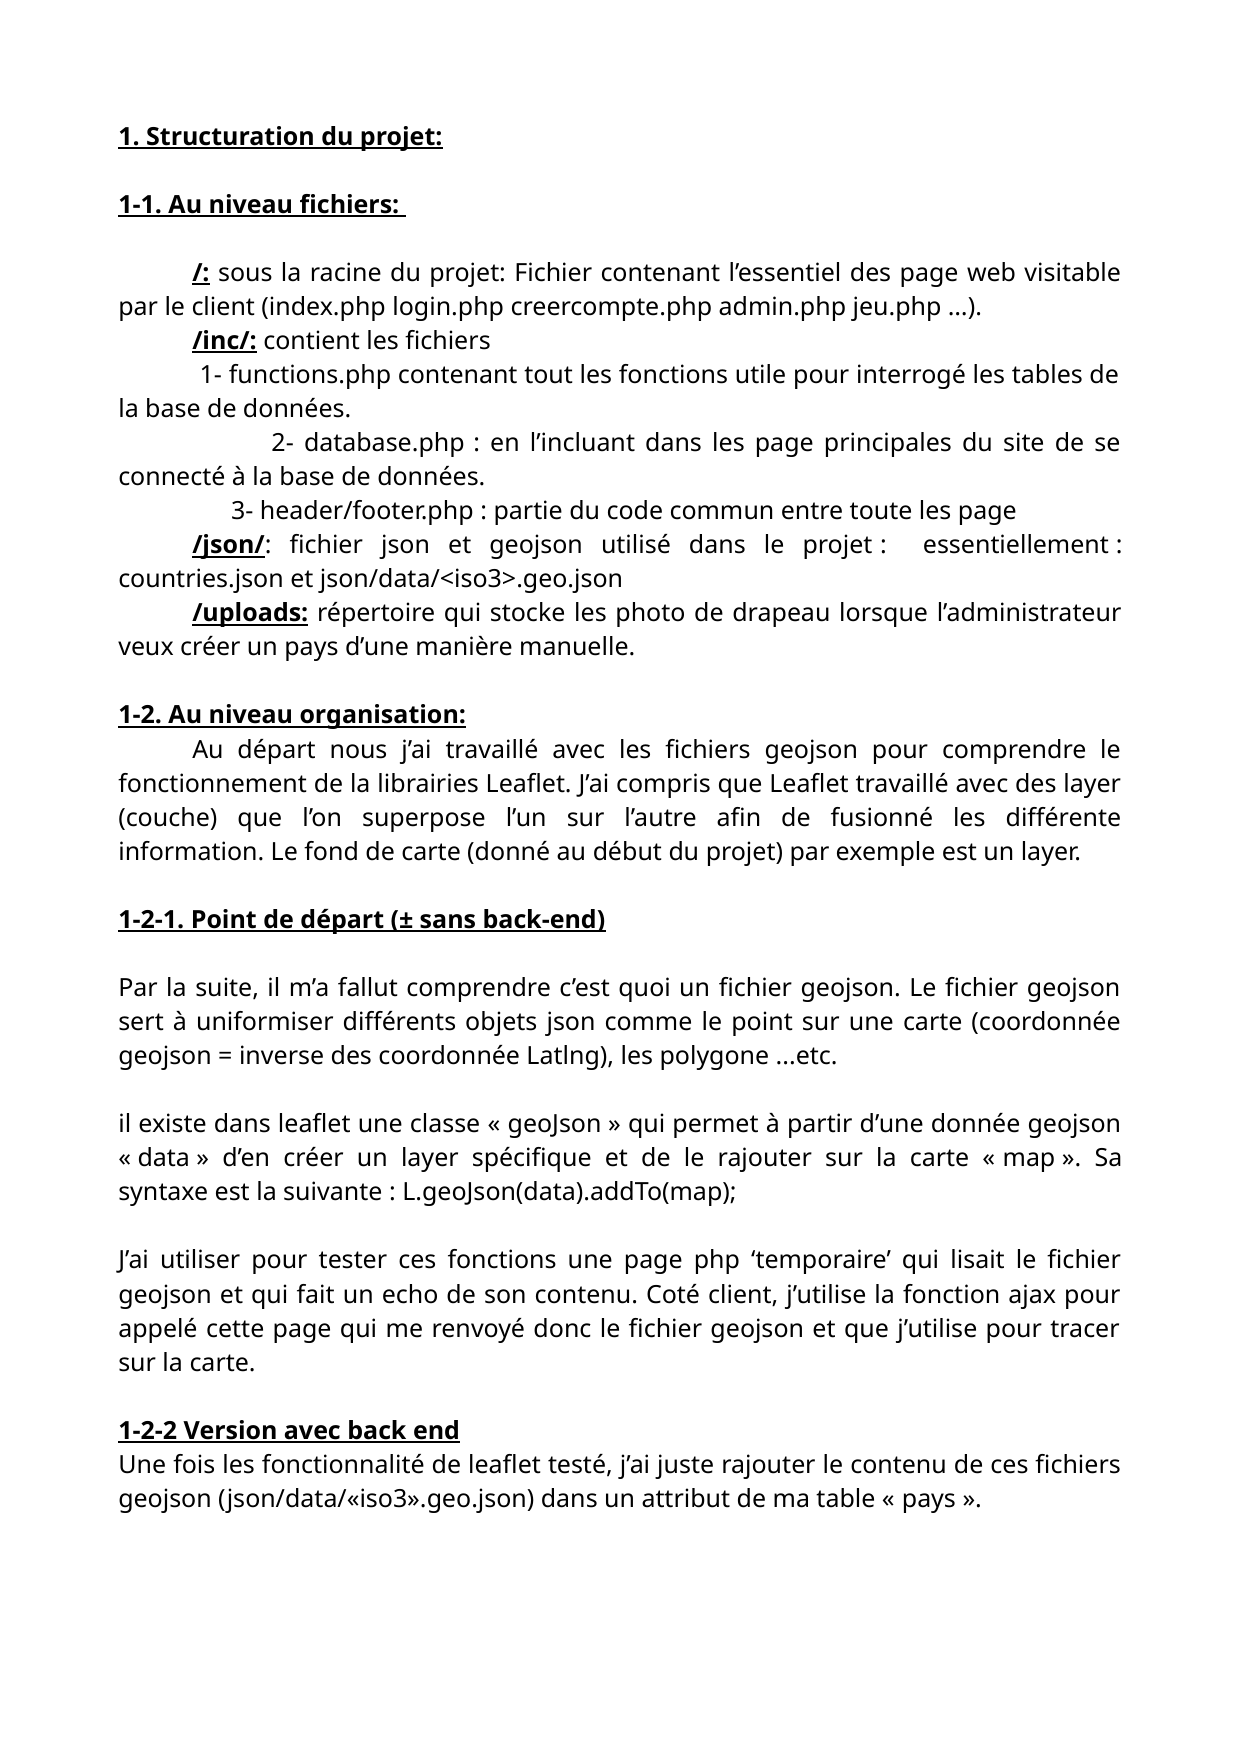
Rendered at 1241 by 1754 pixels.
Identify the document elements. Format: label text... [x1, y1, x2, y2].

text /: sous la racine du projet: Fichier contenant l’essentiel des page web visitable par le client (index.php login.php creercompte.php admin.php jeu.php …). [118, 254, 1122, 322]
text Au départ nous j’ai travaillé avec les fichiers geojson pour comprendre le fonctionnement de la librairies Leaflet. J’ai compris que Leaflet travaillé avec des layer (couche) que l’on superpose l’un sur l’autre afin de fusionné les différente information. Le fond de carte (donné au début du projet) par exemple est un layer. [118, 731, 1122, 867]
text 1-1. Au niveau fichiers: [118, 186, 1122, 220]
text il existe dans leaflet une classe « geoJson » qui permet à partir d’une donnée geojson « data » d’en créer un layer spécifique et de le rajouter sur la carte « map ». Sa syntaxe est la suivante : L.geoJson(data).addTo(map); [118, 1106, 1122, 1208]
text Une fois les fonctionnalité de leaflet testé, j’ai juste rajouter le contenu de ces fichiers geojson (json/data/«iso3».geo.json) dans un attribut de ma table « pays ». [118, 1447, 1122, 1515]
text Par la suite, il m’a fallut comprendre c’est quoi un fichier geojson. Le fichier geojson sert à uniformiser différents objets json comme le point sur une carte (coordonnée geojson = inverse des coordonnée Latlng), les polygone ...etc. [118, 970, 1122, 1072]
text 2- database.php : en l’incluant dans les page principales du site de se connecté à la base de données. [118, 425, 1122, 493]
text 1-2-2 Version avec back end [118, 1412, 1122, 1447]
text 3- header/footer.php : partie du code commun entre toute les page [118, 493, 1122, 527]
text /uploads: répertoire qui stocke les photo de drapeau lorsque l’administrateur veux créer un pays d’une manière manuelle. [118, 595, 1122, 663]
text J’ai utiliser pour tester ces fonctions une page php ‘temporaire’ qui lisait le fichier geojson et qui fait un echo de son contenu. Coté client, j’utilise la fonction ajax pour appelé cette page qui me renvoyé donc le fichier geojson et que j’utilise pour tracer sur la carte. [118, 1242, 1122, 1378]
text /json/: fichier json et geojson utilisé dans le projet : essentiellement : countries.json et json/data/<iso3>.geo.json [118, 527, 1122, 595]
text /inc/: contient les fichiers [118, 322, 1122, 357]
text 1. Structuration du projet: [118, 118, 1122, 152]
text 1- functions.php contenant tout les fonctions utile pour interrogé les tables de la base de données. [118, 357, 1122, 425]
text 1-2-1. Point de départ (± sans back-end) [118, 902, 1122, 936]
text 1-2. Au niveau organisation: [118, 697, 1122, 731]
